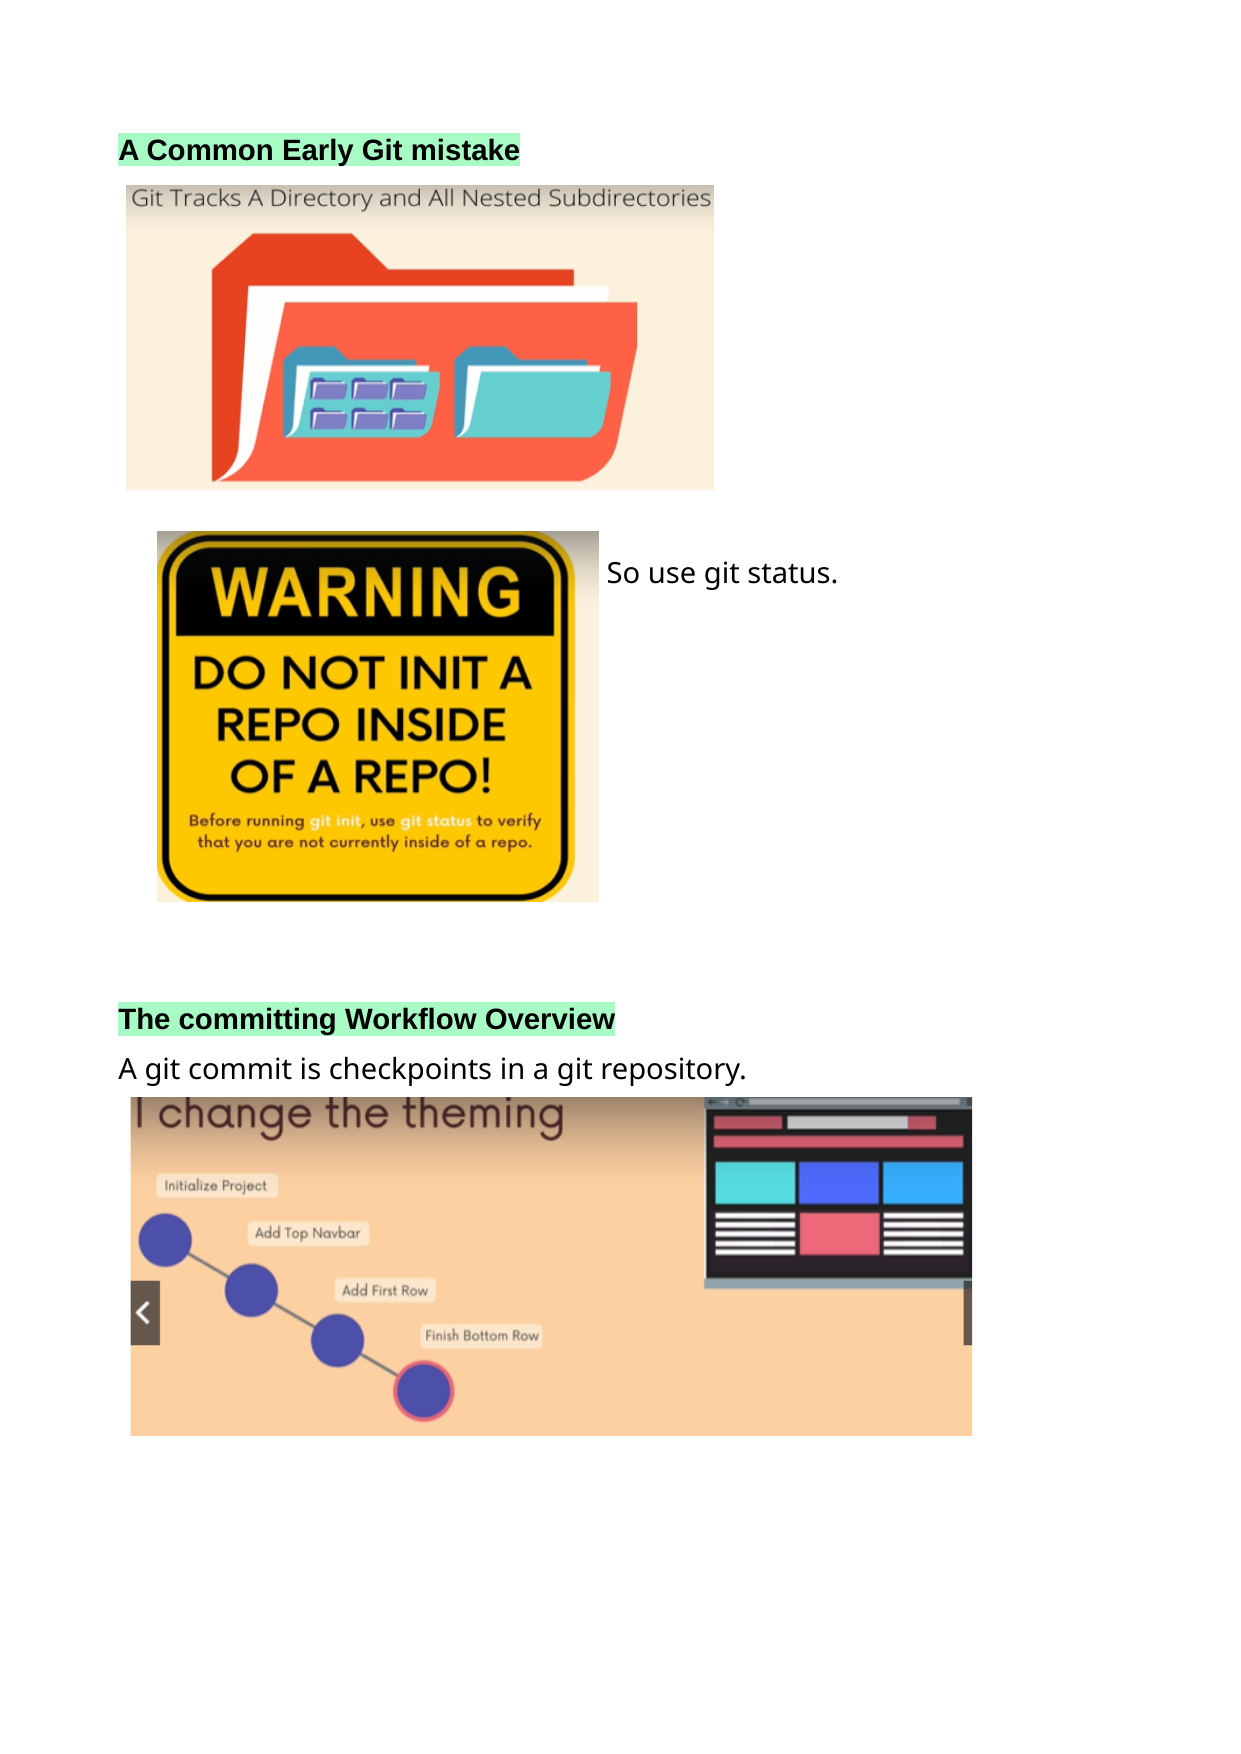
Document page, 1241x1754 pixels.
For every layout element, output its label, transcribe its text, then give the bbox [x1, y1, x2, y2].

picture [126, 185, 714, 490]
text [118, 552, 157, 592]
text A git commit is checkpoints in a git repository. [118, 1048, 1122, 1088]
picture [157, 531, 599, 902]
picture [130, 1097, 973, 1436]
subtitle A Common Early Git mistake [520, 133, 1122, 166]
text So use git status. [599, 552, 1122, 592]
subtitle The committing Workflow Overview [615, 1002, 1122, 1036]
